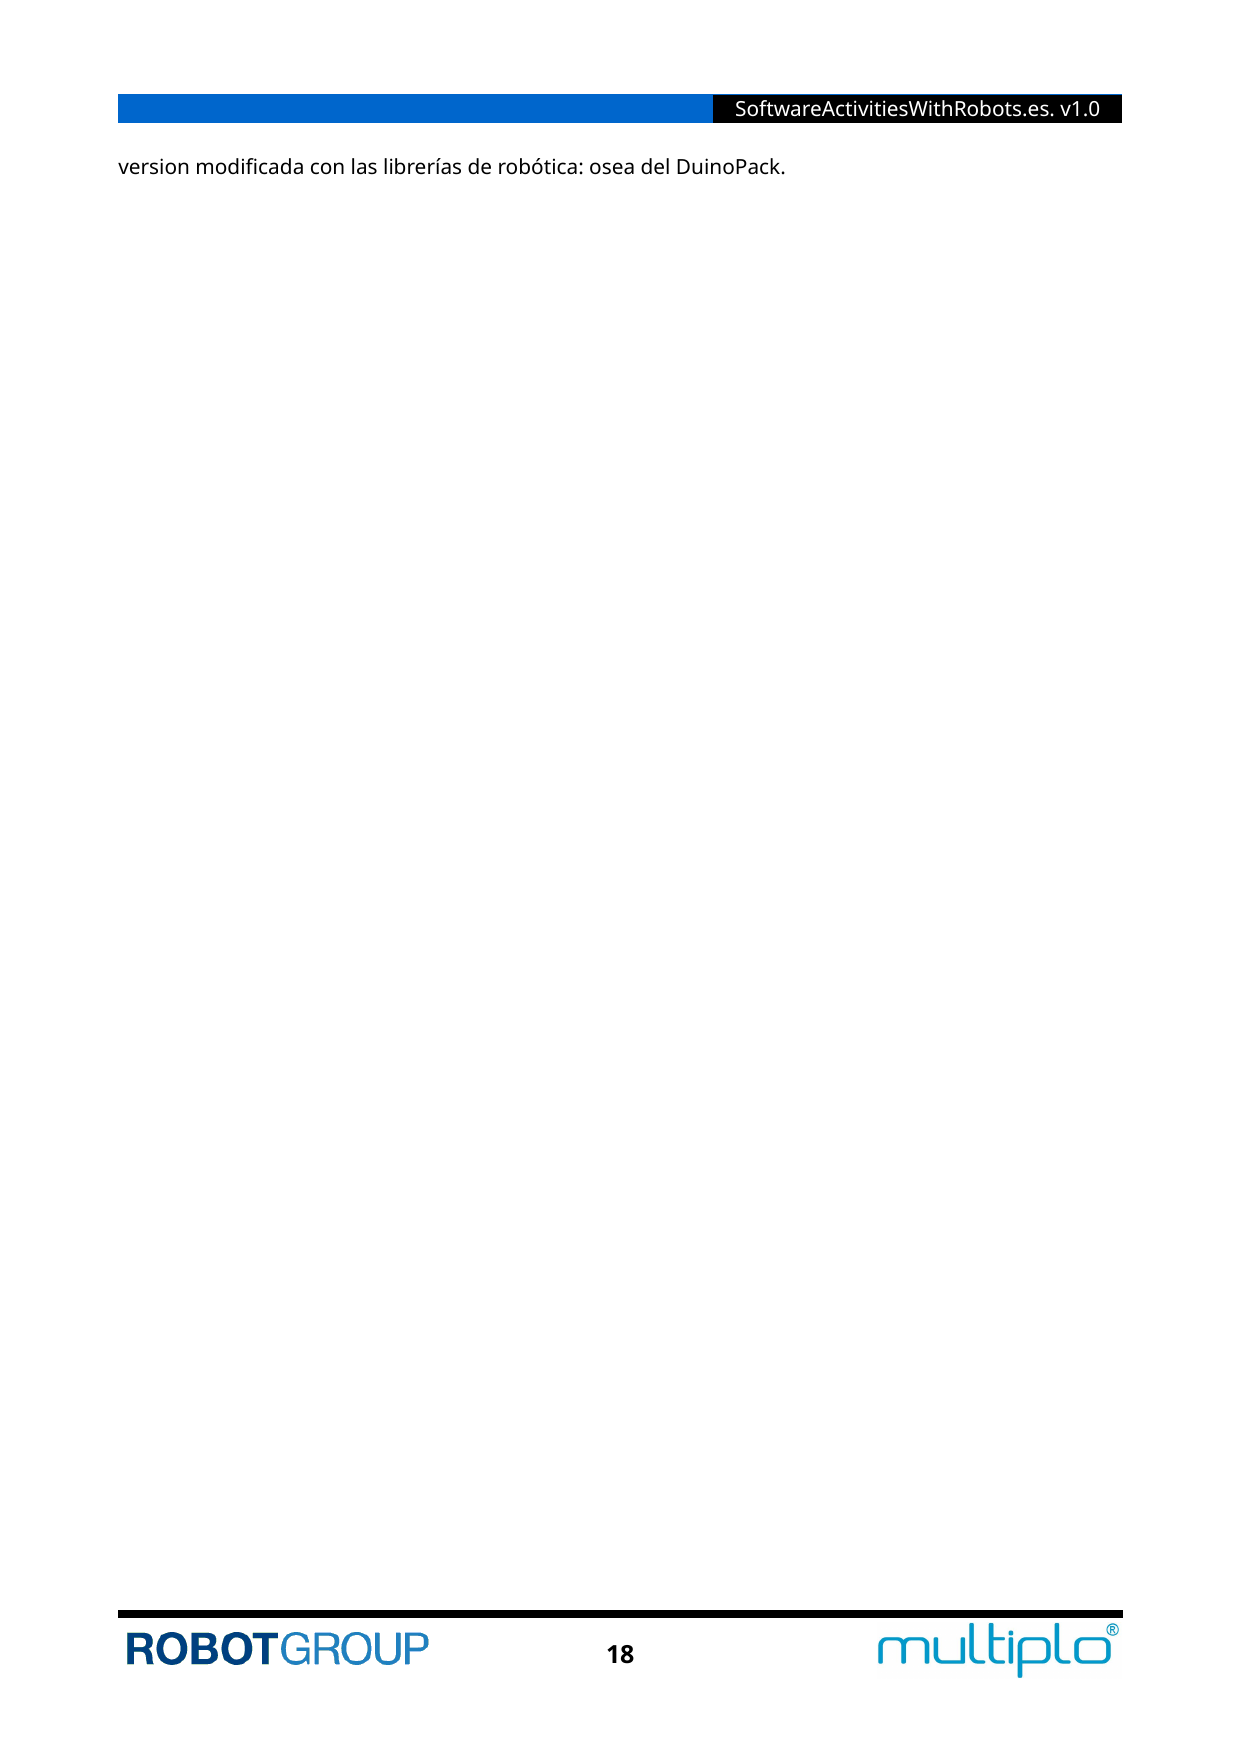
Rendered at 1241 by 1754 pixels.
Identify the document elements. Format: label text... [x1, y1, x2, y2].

picture [118, 1622, 434, 1673]
text version modificada con las librerías de robótica: osea del DuinoPack. [118, 152, 1122, 181]
picture [877, 1622, 1123, 1679]
